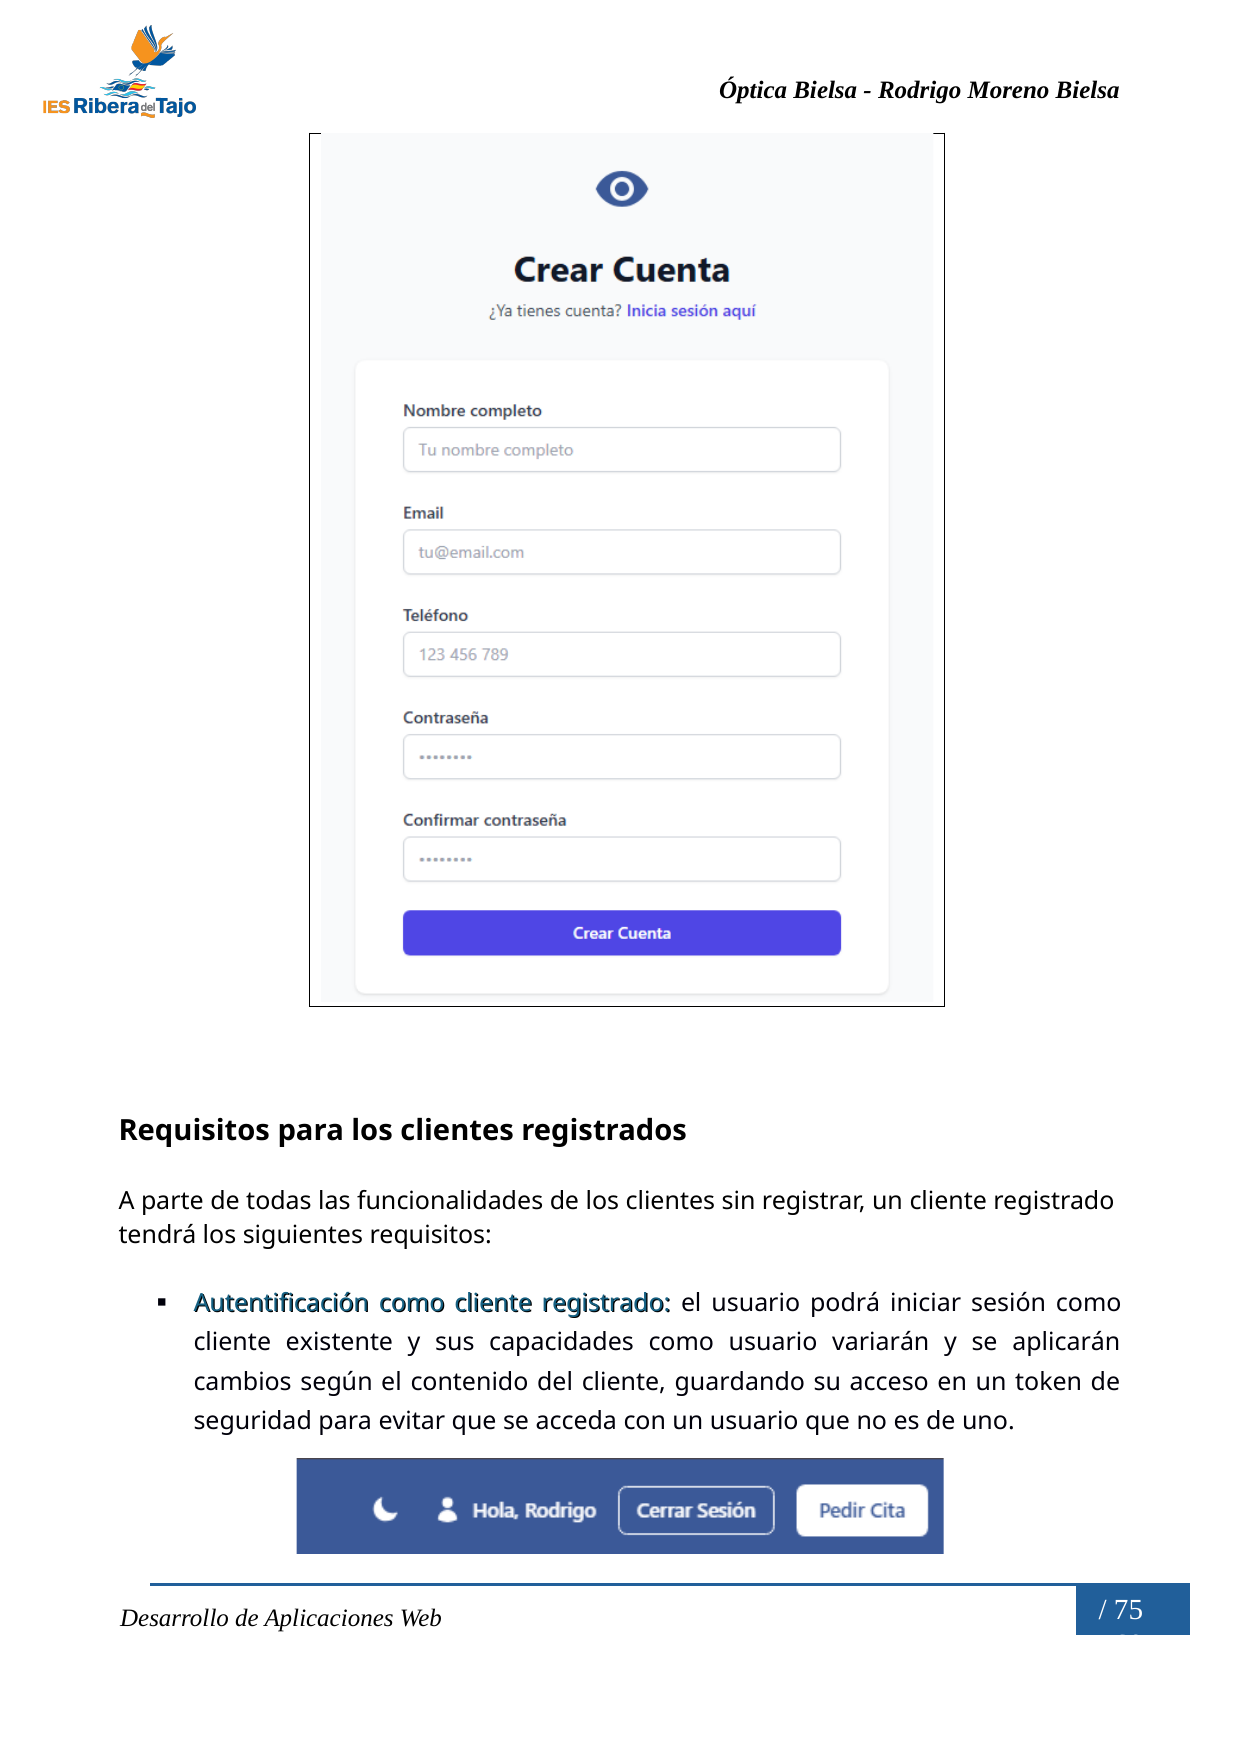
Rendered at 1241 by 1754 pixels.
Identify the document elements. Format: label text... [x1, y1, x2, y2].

text A parte de todas las funcionalidades de los clientes sin registrar, un cliente registrado tendrá los siguientes requisitos: [118, 1183, 1122, 1251]
table_header [310, 134, 944, 1006]
text Requisitos para los clientes registrados [118, 1109, 1122, 1149]
list Autentificación como cliente registrado: el usuario podrá iniciar sesión como cliente existente y sus capacidades como usuario variarán y se aplicarán cambios según el contenido del cliente, guardando su acceso en un token de seguridad para evitar que se acceda con un usuario que no es de uno. [156, 1285, 1122, 1436]
